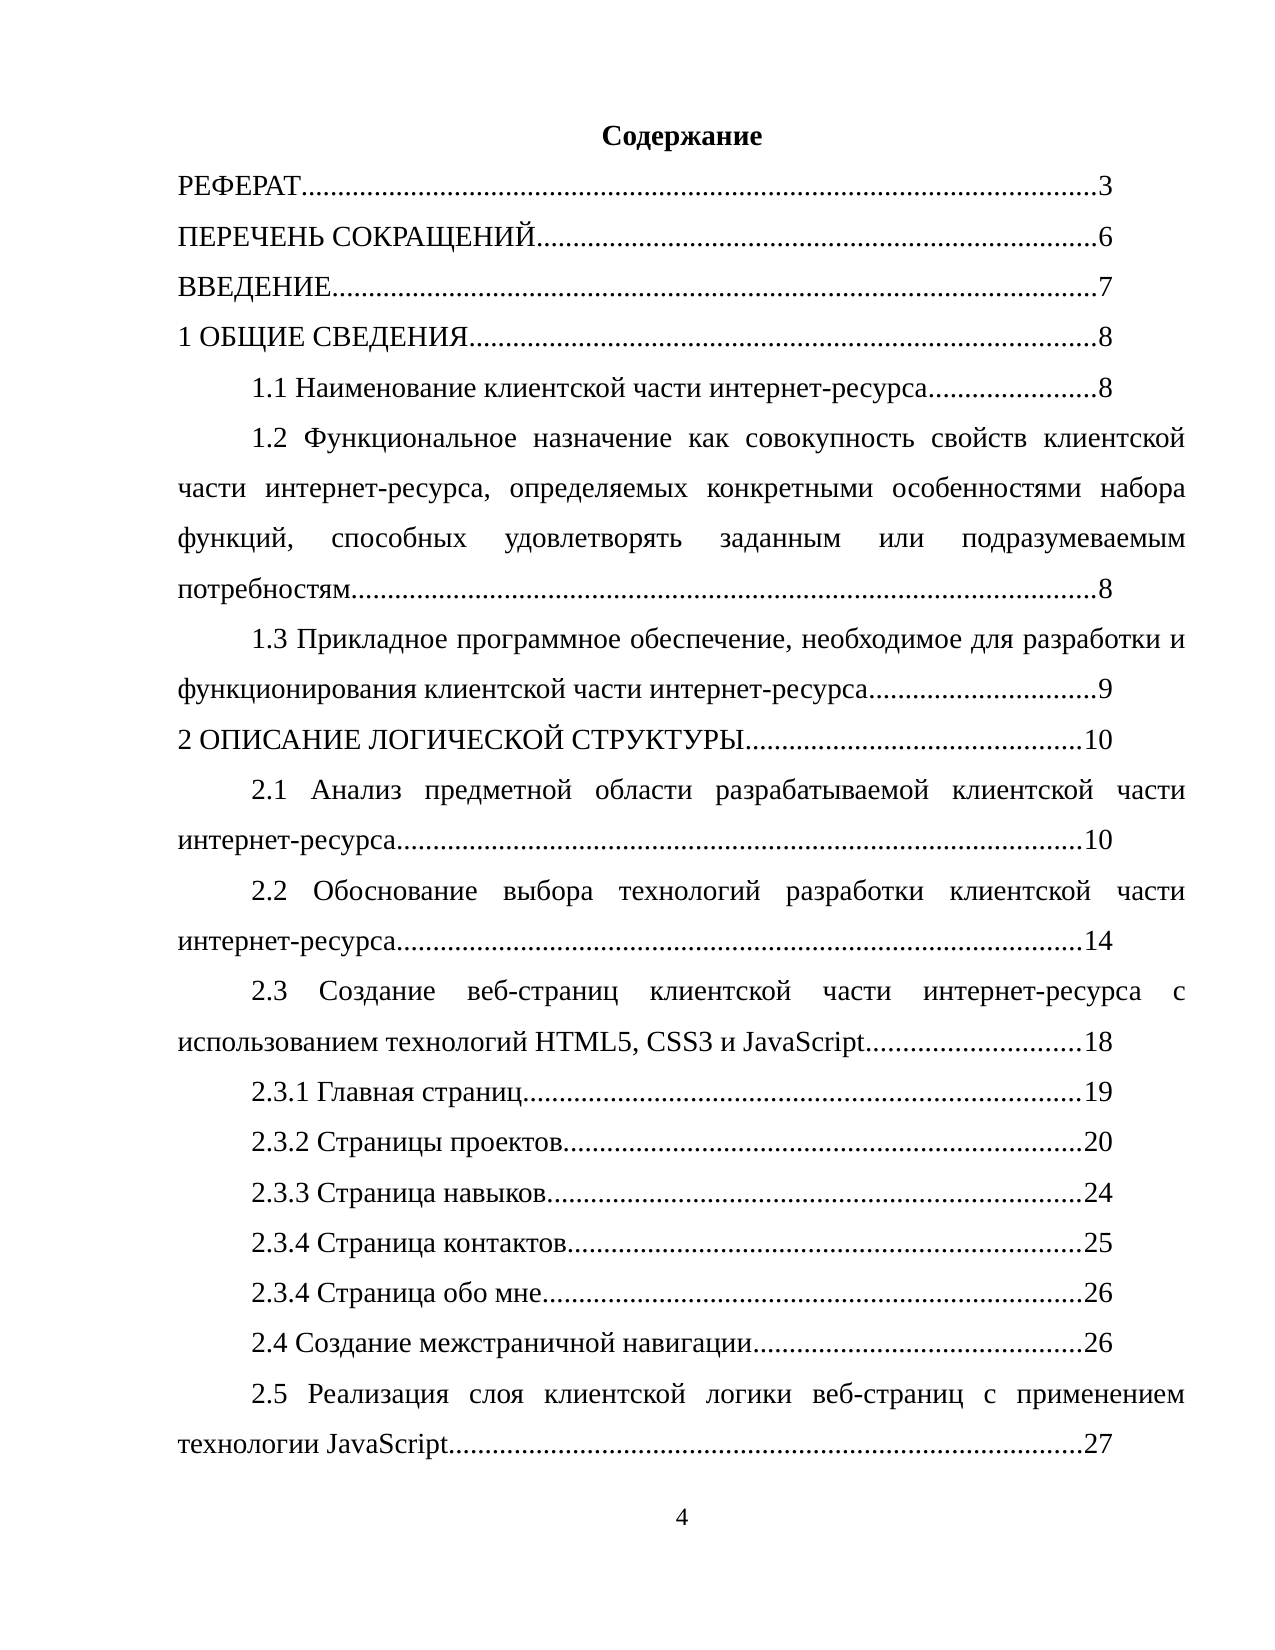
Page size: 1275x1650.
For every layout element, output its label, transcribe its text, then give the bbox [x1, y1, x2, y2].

text 1.2 Функциональное назначение как совокупность свойств клиентской части интернет-ресурса, определяемых конкретными особенностями набора функций, способных удовлетворять заданным или подразумеваемым потребностям 8 [177, 420, 1186, 604]
text ПЕРЕЧЕНЬ СОКРАЩЕНИЙ 6 [177, 219, 1186, 252]
text 2.5 Реализация слоя клиентской логики веб-страниц с применением технологии JavaScript 27 [177, 1376, 1186, 1460]
text 1.1 Наименование клиентской части интернет-ресурса 8 [177, 370, 1186, 403]
text 1 ОБЩИЕ СВЕДЕНИЯ 8 [177, 319, 1186, 353]
text 2.1 Анализ предметной области разрабатываемой клиентской части интернет-ресурса 10 [177, 772, 1186, 856]
text 2.3.4 Страница обо мне 26 [177, 1275, 1186, 1309]
text Содержание [177, 118, 1186, 152]
text 2.3.3 Страница навыков 24 [177, 1175, 1186, 1208]
text 2.2 Обоснование выбора технологий разработки клиентской части интернет-ресурса 14 [177, 873, 1186, 957]
text 2.3.1 Главная страниц 19 [177, 1074, 1186, 1108]
text 2 ОПИСАНИЕ ЛОГИЧЕСКОЙ СТРУКТУРЫ 10 [177, 722, 1186, 755]
text 2.3 Создание веб-страниц клиентской части интернет-ресурса с использованием технологий HTML5, CSS3 и JavaScript 18 [177, 973, 1186, 1057]
text ВВЕДЕНИЕ 7 [177, 269, 1186, 303]
text РЕФЕРАТ 3 [177, 168, 1186, 202]
text 1.3 Прикладное программное обеспечение, необходимое для разработки и функционирования клиентской части интернет-ресурса 9 [177, 621, 1186, 705]
text 2.3.2 Страницы проектов 20 [177, 1124, 1186, 1158]
text 2.4 Создание межстраничной навигации 26 [177, 1326, 1186, 1359]
text 2.3.4 Страница контактов 25 [177, 1225, 1186, 1258]
